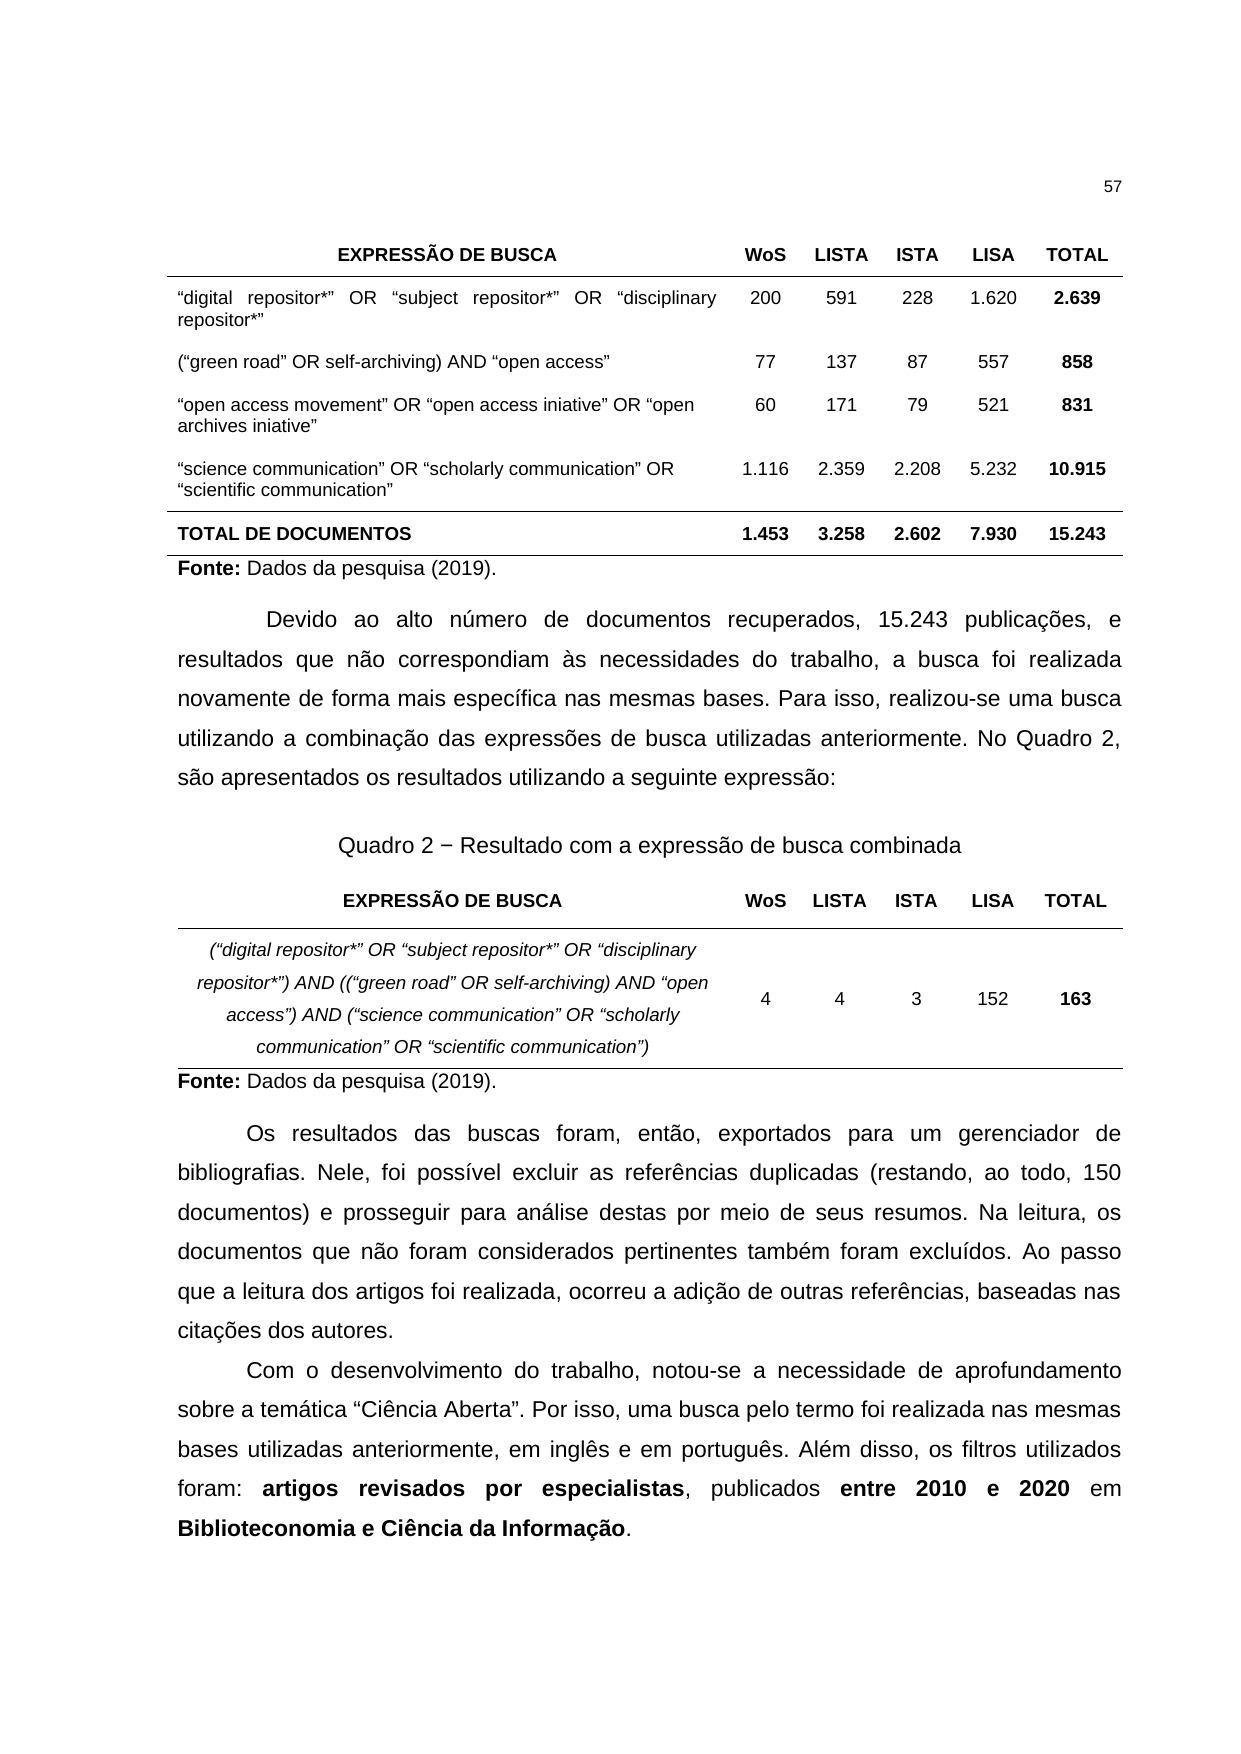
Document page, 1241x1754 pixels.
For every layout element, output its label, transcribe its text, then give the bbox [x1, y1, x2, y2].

table_cell 4 [804, 929, 875, 1068]
table_cell 60 [727, 383, 803, 447]
table_cell 79 [879, 383, 955, 447]
table_cell 3 [875, 929, 957, 1068]
table_cell (“green road” OR self-archiving) AND “open access” [167, 341, 727, 383]
table_header EXPRESSÃO DE BUSCA [178, 873, 727, 927]
table_cell TOTAL DE DOCUMENTOS [167, 512, 727, 554]
table_cell 557 [955, 341, 1031, 383]
table_header LISA [955, 233, 1031, 276]
table_cell 4 [727, 929, 804, 1068]
text Quadro 2 − Resultado com a expressão de busca combinada [177, 832, 1122, 859]
table_cell 10.915 [1031, 447, 1123, 511]
table_cell 2.602 [879, 512, 955, 554]
table_cell 1.453 [727, 512, 803, 554]
table_cell 3.258 [803, 512, 879, 554]
table_cell “digital repositor*” OR “subject repositor*” OR “disciplinary repositor*” [167, 277, 727, 341]
table_cell 1.620 [955, 277, 1031, 341]
table_cell 2.208 [879, 447, 955, 511]
table_header LISA [957, 873, 1028, 927]
text Fonte: Dados da pesquisa (2019). [177, 556, 1122, 579]
table_header ISTA [879, 233, 955, 276]
table_header WoS [727, 873, 804, 927]
table_header LISTA [804, 873, 875, 927]
table_cell 2.359 [803, 447, 879, 511]
table_cell 7.930 [955, 512, 1031, 554]
table_cell 171 [803, 383, 879, 447]
table_cell 152 [957, 929, 1028, 1068]
table_header TOTAL [1031, 233, 1123, 276]
table_cell 831 [1031, 383, 1123, 447]
table_cell 1.116 [727, 447, 803, 511]
table_header EXPRESSÃO DE BUSCA [167, 233, 727, 276]
table_cell 5.232 [955, 447, 1031, 511]
table_header WoS [727, 233, 803, 276]
table_cell (“digital repositor*” OR “subject repositor*” OR “disciplinary repositor*”) AND ((“green road” OR self-archiving) AND “open access”) AND (“science communication” OR “scholarly communication” OR “scientific communication”) [178, 929, 727, 1068]
table_cell 858 [1031, 341, 1123, 383]
table_cell 137 [803, 341, 879, 383]
table_cell 228 [879, 277, 955, 341]
table_cell “open access movement” OR “open access iniative” OR “open archives iniative” [167, 383, 727, 447]
table_cell 77 [727, 341, 803, 383]
table_cell 15.243 [1031, 512, 1123, 554]
text Com o desenvolvimento do trabalho, notou-se a necessidade de aprofundamento sobre a temática “Ciência Aberta”. Por isso, uma busca pelo termo foi realizada nas mesmas bases utilizadas anteriormente, em inglês e em português. Além disso, os filtros utilizados foram: artigos revisados por especialistas, publicados entre 2010 e 2020 em Biblioteconomia e Ciência da Informação. [177, 1357, 1122, 1541]
table_cell 2.639 [1031, 277, 1123, 341]
text Devido ao alto número de documentos recuperados, 15.243 publicações, e resultados que não correspondiam às necessidades do trabalho, a busca foi realizada novamente de forma mais específica nas mesmas bases. Para isso, realizou-se uma busca utilizando a combinação das expressões de busca utilizadas anteriormente. No Quadro 2, são apresentados os resultados utilizando a seguinte expressão: [177, 606, 1122, 790]
table_cell 200 [727, 277, 803, 341]
table_cell 591 [803, 277, 879, 341]
table_header LISTA [803, 233, 879, 276]
table_cell 521 [955, 383, 1031, 447]
table_header ISTA [875, 873, 957, 927]
table_cell “science communication” OR “scholarly communication” OR “scientific communication” [167, 447, 727, 511]
table_cell 163 [1028, 929, 1123, 1068]
table_header TOTAL [1028, 873, 1123, 927]
text Os resultados das buscas foram, então, exportados para um gerenciador de bibliografias. Nele, foi possível excluir as referências duplicadas (restando, ao todo, 150 documentos) e prosseguir para análise destas por meio de seus resumos. Na leitura, os documentos que não foram considerados pertinentes também foram excluídos. Ao passo que a leitura dos artigos foi realizada, ocorreu a adição de outras referências, baseadas nas citações dos autores. [177, 1120, 1122, 1343]
text Fonte: Dados da pesquisa (2019). [177, 1069, 1122, 1093]
table_cell 87 [879, 341, 955, 383]
